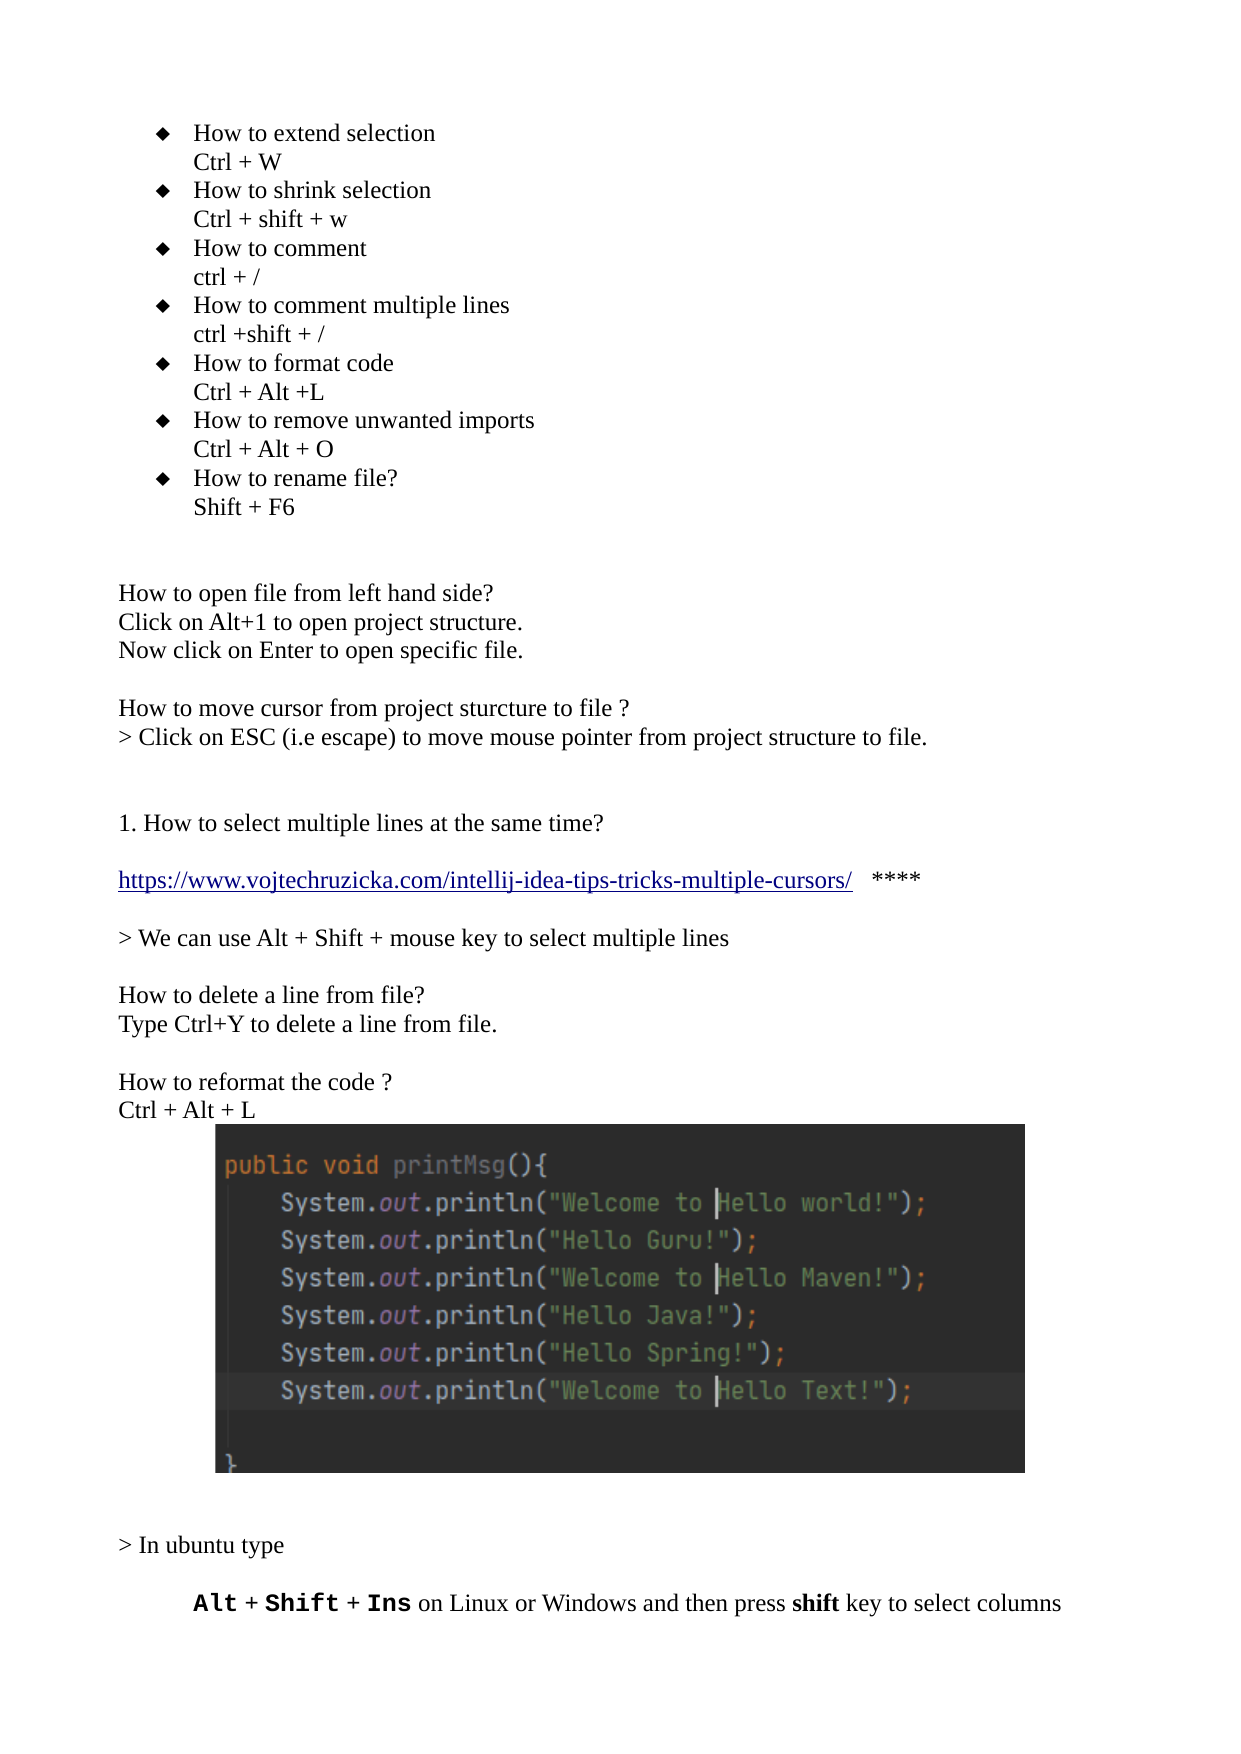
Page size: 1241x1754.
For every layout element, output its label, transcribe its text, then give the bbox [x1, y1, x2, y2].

list Ctrl + W [156, 147, 1122, 176]
list Ctrl + Alt +L [156, 377, 1122, 406]
list ctrl + / [156, 262, 1122, 291]
text Alt + Shift + Ins on Linux or Windows and then press shift key to select columns [118, 1588, 1122, 1619]
list How to format code [156, 348, 1122, 377]
list ctrl +shift + / [156, 319, 1122, 348]
list How to comment multiple lines [156, 291, 1122, 319]
list Ctrl + Alt + O [156, 434, 1122, 463]
text https://www.vojtechruzicka.com/intellij-idea-tips-tricks-multiple-cursors/ **** [118, 866, 1122, 894]
text How to move cursor from project sturcture to file ? [118, 693, 1122, 722]
text > We can use Alt + Shift + mouse key to select multiple lines [118, 923, 1122, 952]
picture [215, 1124, 1025, 1473]
text How to delete a line from file? [118, 981, 1122, 1009]
list How to shrink selection [156, 176, 1122, 204]
list Shift + F6 [156, 492, 1122, 521]
text Now click on Enter to open specific file. [118, 636, 1122, 664]
text Ctrl + Alt + L [118, 1096, 1122, 1124]
text > In ubuntu type [118, 1530, 1122, 1559]
list How to rename file? [156, 463, 1122, 492]
text Click on Alt+1 to open project structure. [118, 607, 1122, 636]
list How to remove unwanted imports [156, 406, 1122, 434]
text How to open file from left hand side? [118, 578, 1122, 607]
list How to comment [156, 233, 1122, 262]
text > Click on ESC (i.e escape) to move mouse pointer from project structure to file. [118, 722, 1122, 751]
text 1. How to select multiple lines at the same time? [118, 808, 1122, 837]
list How to extend selection [156, 118, 1122, 147]
list Ctrl + shift + w [156, 204, 1122, 233]
text How to reformat the code ? [118, 1067, 1122, 1096]
text Type Ctrl+Y to delete a line from file. [118, 1009, 1122, 1038]
